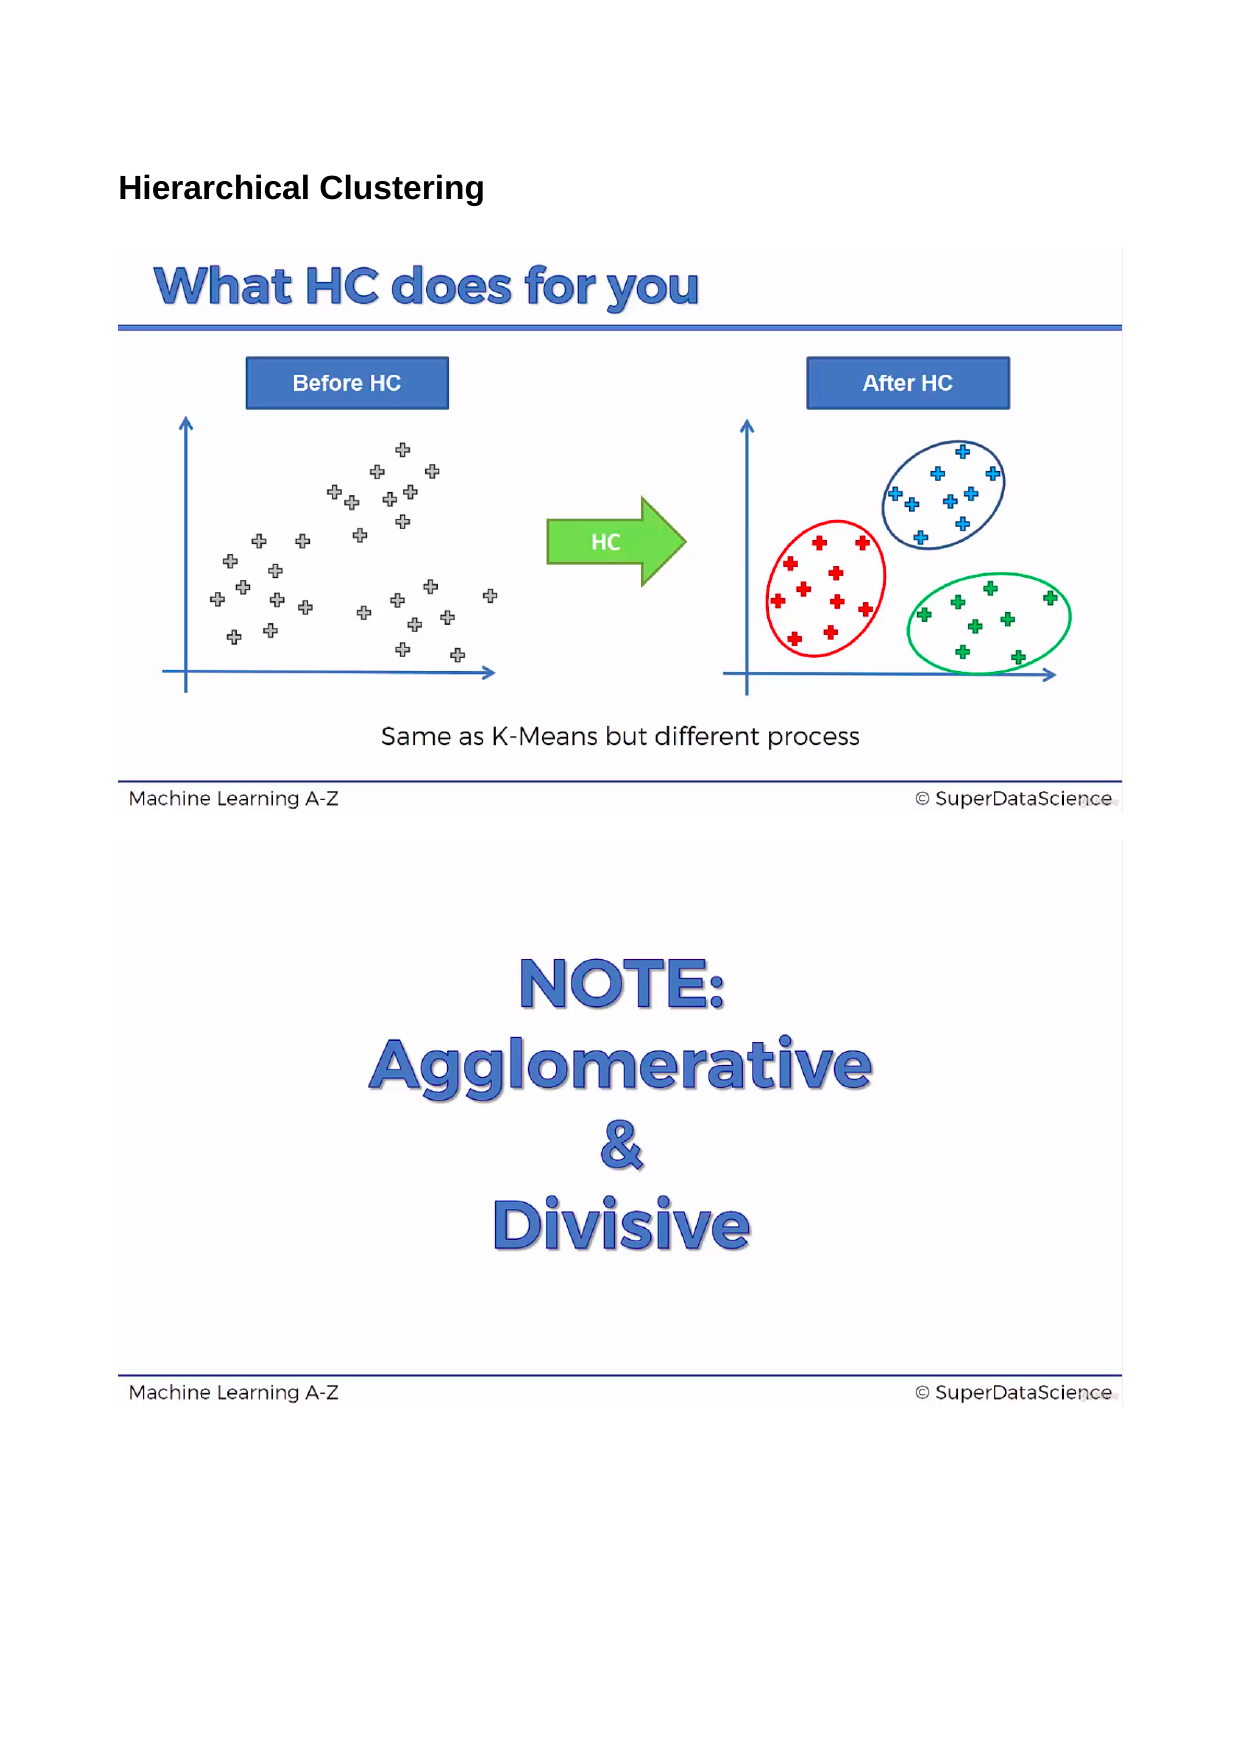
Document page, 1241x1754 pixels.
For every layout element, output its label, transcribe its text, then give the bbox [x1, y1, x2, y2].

picture [118, 840, 1123, 1406]
picture [118, 247, 1123, 812]
subtitle Hierarchical Clustering [118, 168, 1122, 206]
